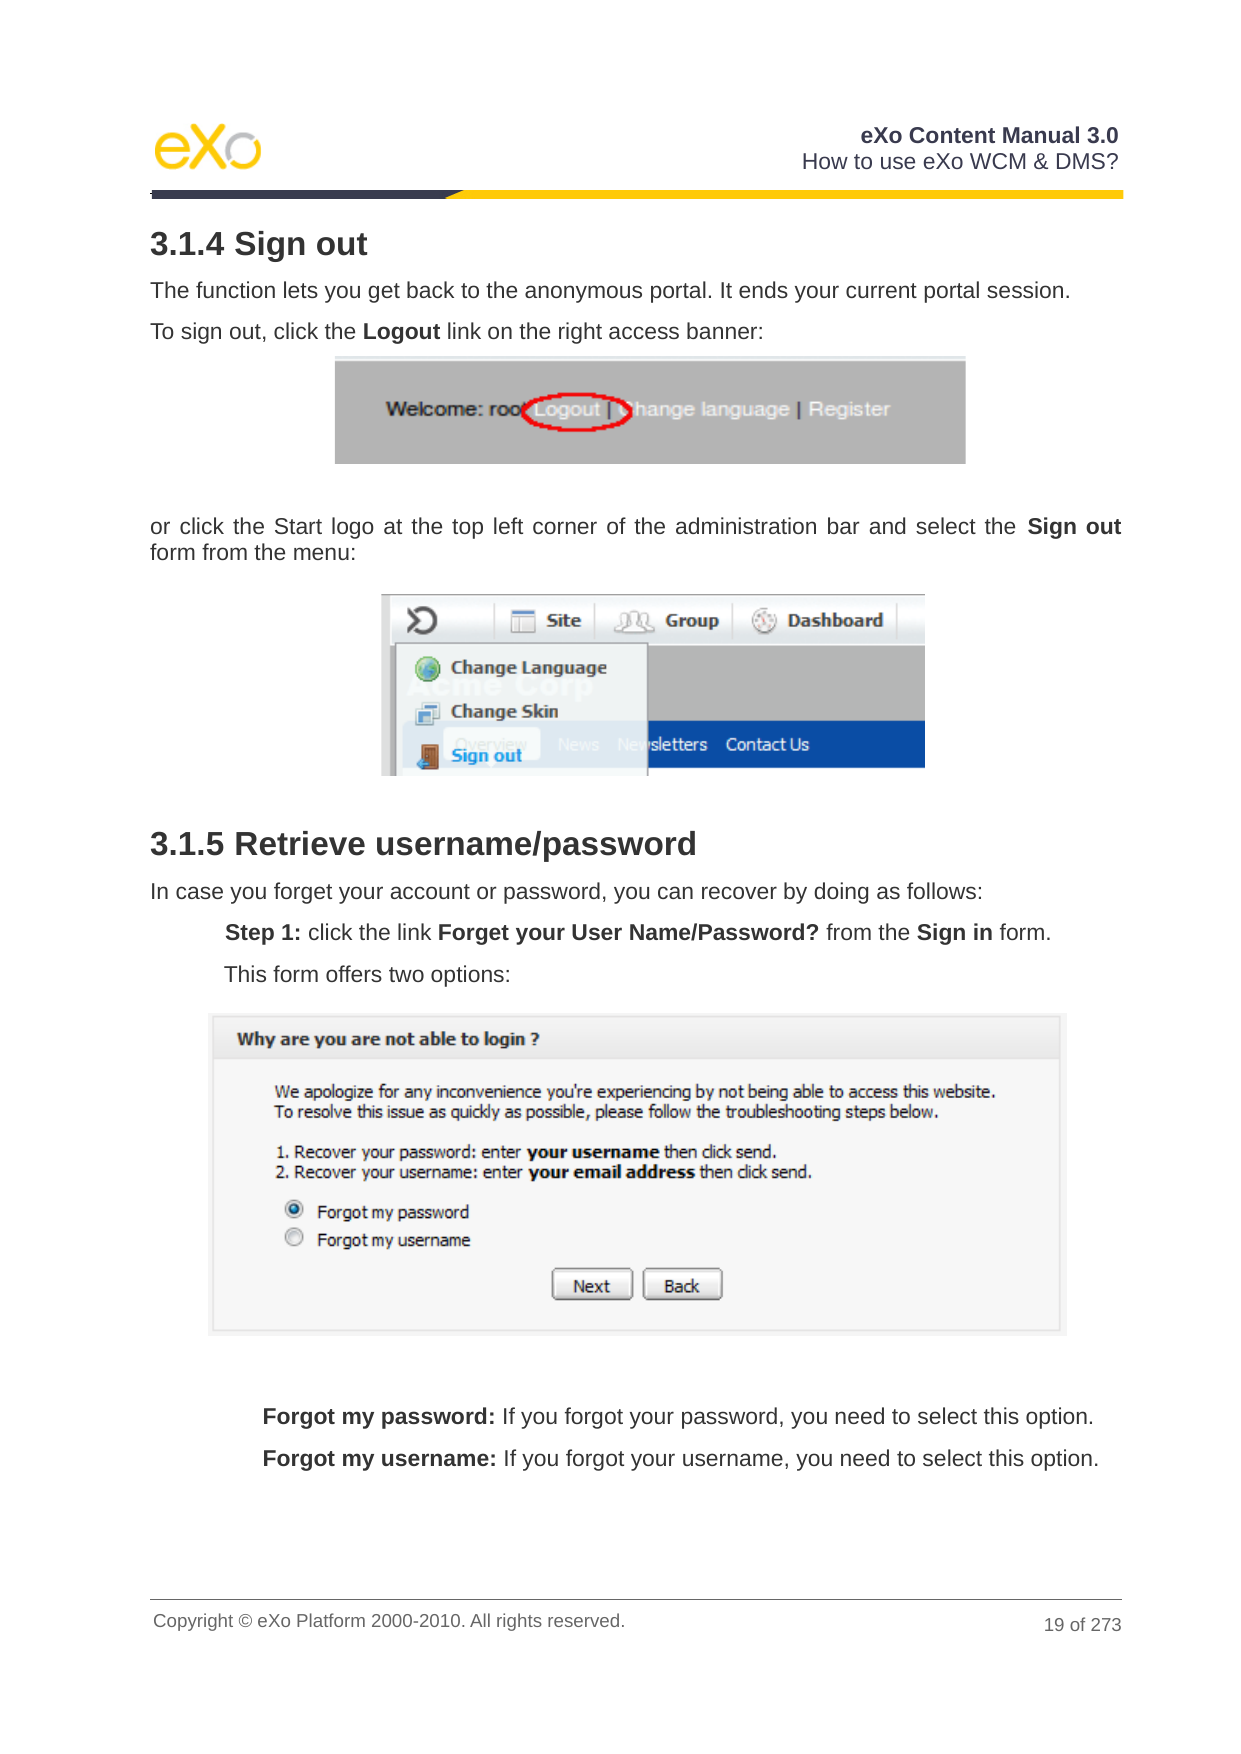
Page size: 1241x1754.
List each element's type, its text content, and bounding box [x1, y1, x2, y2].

list Forgot my password: If you forgot your password, you need to select this option. [225, 1403, 1122, 1429]
list Forgot my username: If you forgot your username, you need to select this option. [225, 1444, 1122, 1471]
text To sign out, click the Logout link on the right access banner: [150, 318, 1122, 345]
picture [208, 1013, 1067, 1336]
text The function lets you get back to the anonymous portal. It ends your current portal session. [150, 277, 1122, 303]
subtitle Sign out [150, 223, 1122, 262]
picture [151, 190, 1124, 199]
text or click the Start logo at the top left corner of the administration bar and select the Sign out form from the menu: [150, 513, 1122, 565]
text This form offers two options: [223, 961, 1122, 987]
picture [334, 356, 966, 464]
list Step 1: click the link Forget your User Name/Password? from the Sign in form. [187, 919, 1122, 946]
picture [381, 594, 925, 776]
text In case you forget your account or password, you can recover by doing as follows: [150, 878, 1122, 904]
picture [155, 123, 262, 170]
subtitle Retrieve username/password [150, 824, 1122, 863]
